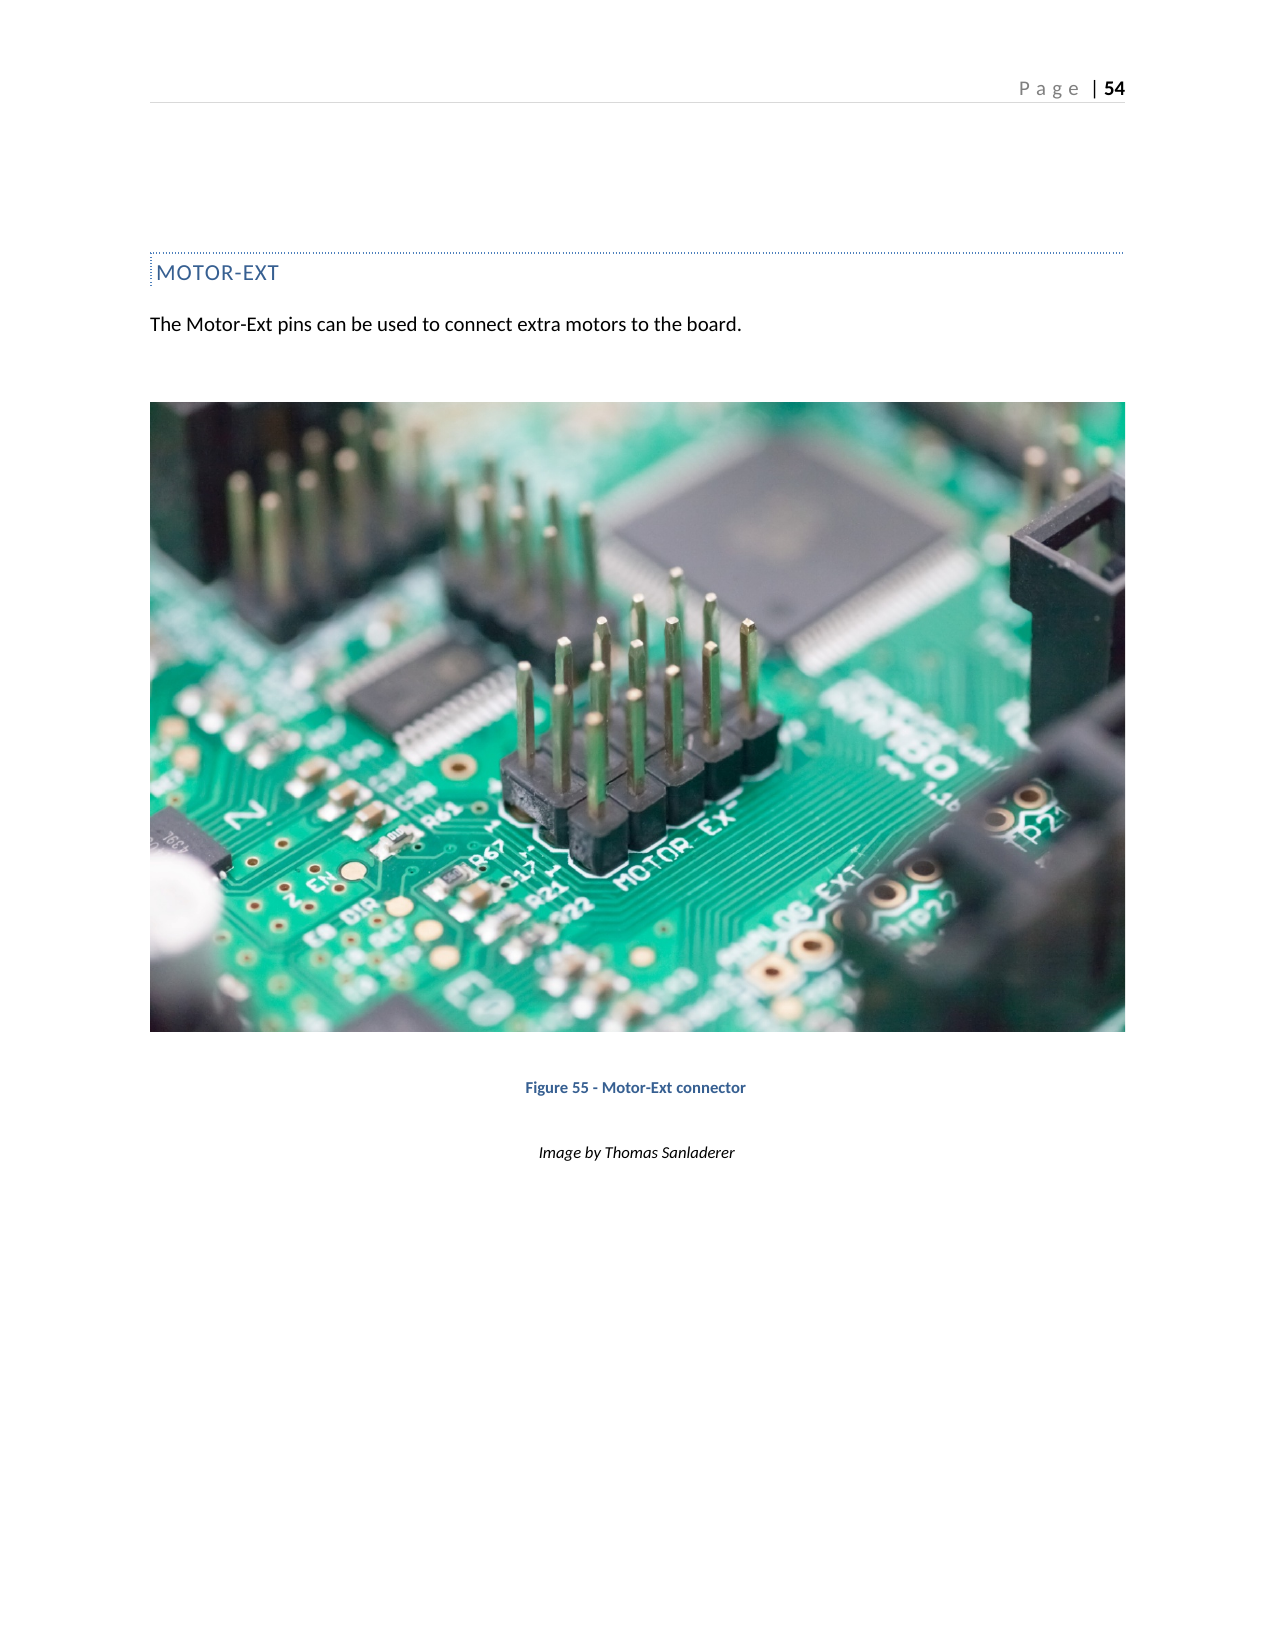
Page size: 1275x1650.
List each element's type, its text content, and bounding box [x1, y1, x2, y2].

text Figure 55 - Motor-Ext connector [150, 1077, 1125, 1097]
text The Motor-Ext pins can be used to connect extra motors to the board. [150, 311, 1125, 336]
text Image by Thomas Sanladerer [150, 1142, 1125, 1162]
subtitle Motor-Ext [150, 252, 1125, 286]
